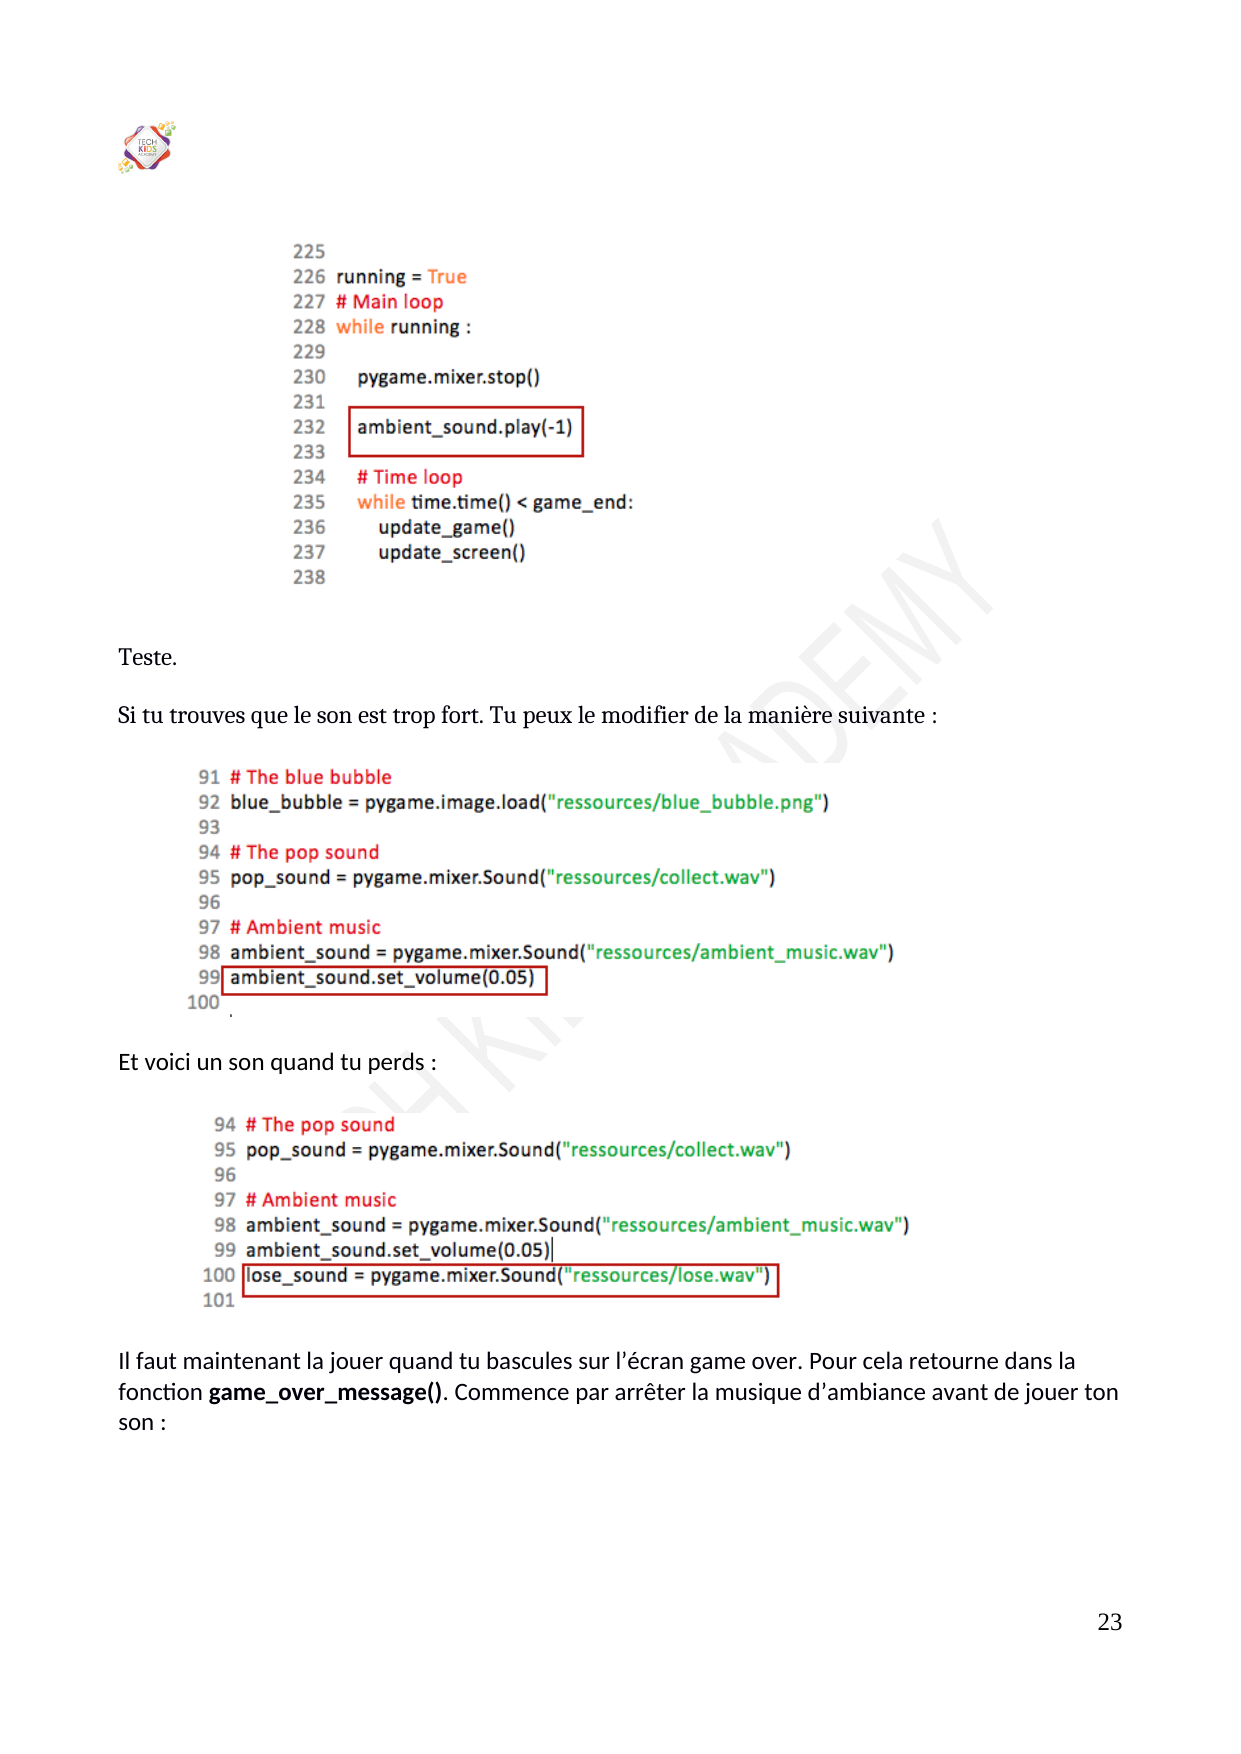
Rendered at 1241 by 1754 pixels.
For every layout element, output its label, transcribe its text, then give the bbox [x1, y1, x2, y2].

picture [118, 118, 176, 176]
text [487, 1046, 1122, 1076]
text Et voici un son quand tu perds : [118, 1046, 491, 1076]
text Si tu trouves que le son est trop fort. Tu peux le modifier de la manière suivante : [765, 701, 833, 729]
text Teste. [118, 643, 812, 672]
picture [183, 763, 925, 1017]
text Si tu trouves que le son est trop fort. Tu peux le modifier de la manière suivante : [874, 701, 1122, 729]
text Si tu trouves que le son est trop fort. Tu peux le modifier de la manière suivante : [118, 701, 770, 729]
text [814, 643, 902, 672]
picture [200, 1113, 943, 1315]
text [887, 643, 1122, 672]
text Il faut maintenant la jouer quand tu bascules sur l’écran game over. Pour cela retourne dans la fonction game_over_message(). Commence par arrêter la musique d’ambiance avant de jouer ton son : [118, 1345, 1122, 1437]
picture [289, 240, 865, 592]
